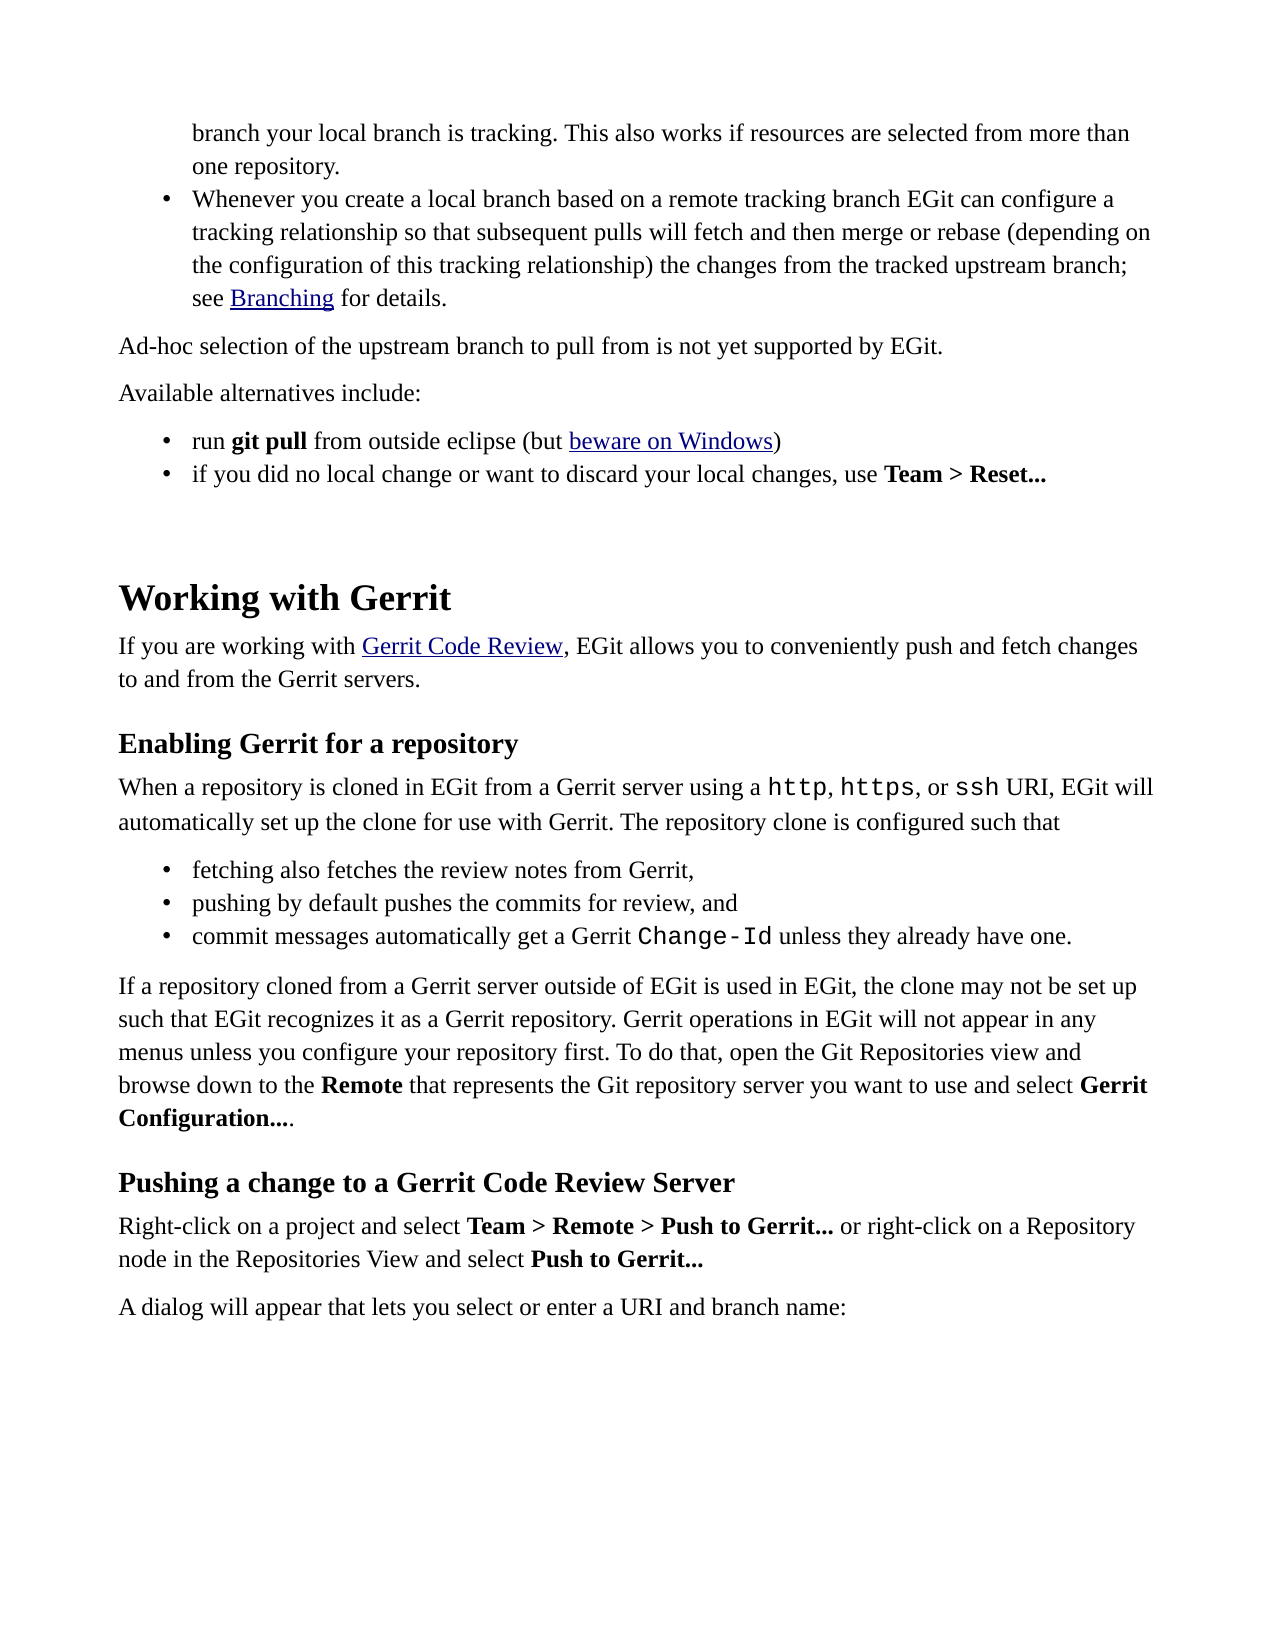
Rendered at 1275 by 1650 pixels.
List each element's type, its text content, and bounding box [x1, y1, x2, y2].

text When a repository is cloned in EGit from a Gerrit server using a http, https, or ssh URI, EGit will automatically set up the clone for use with Gerrit. The repository clone is configured such that [118, 772, 1157, 836]
list fetching also fetches the review notes from Gerrit, [162, 855, 1157, 883]
list pushing by default pushes the commits for review, and [162, 888, 1157, 916]
text A dialog will appear that lets you select or enter a URI and branch name: [118, 1292, 1157, 1320]
text If a repository cloned from a Gerrit server outside of EGit is used in EGit, the clone may not be set up such that EGit recognizes it as a Gerrit repository. Gerrit operations in EGit will not appear in any menus unless you configure your repository first. To do that, open the Git Repositories view and browse down to the Remote that represents the Git repository server you want to use and select Gerrit Configuration.... [118, 971, 1157, 1132]
list if you did no local change or want to discard your local changes, use Team > Reset... [162, 459, 1157, 488]
text Right-click on a project and select Team > Remote > Push to Gerrit... or right-click on a Repository node in the Repositories View and select Push to Gerrit... [118, 1211, 1157, 1273]
subtitle Pushing a change to a Gerrit Code Review Server [118, 1165, 1157, 1198]
list Whenever you create a local branch based on a remote tracking branch EGit can configure a tracking relationship so that subsequent pulls will fetch and then merge or rebase (depending on the configuration of this tracking relationship) the changes from the tracked upstream branch; see Branching for details. [162, 184, 1157, 312]
list branch your local branch is tracking. This also works if resources are selected from more than one repository. [162, 118, 1157, 180]
subtitle Working with Gerrit [118, 575, 1157, 618]
list run git pull from outside eclipse (but beware on Windows) [162, 426, 1157, 455]
subtitle Enabling Gerrit for a repository [118, 726, 1157, 759]
list commit messages automatically get a Gerrit Change-Id unless they already have one. [162, 921, 1157, 952]
text If you are working with Gerrit Code Review, EGit allows you to conveniently push and fetch changes to and from the Gerrit servers. [118, 631, 1157, 692]
text Available alternatives include: [118, 378, 1157, 407]
text Ad-hoc selection of the upstream branch to pull from is not yet supported by EGit. [118, 331, 1157, 359]
